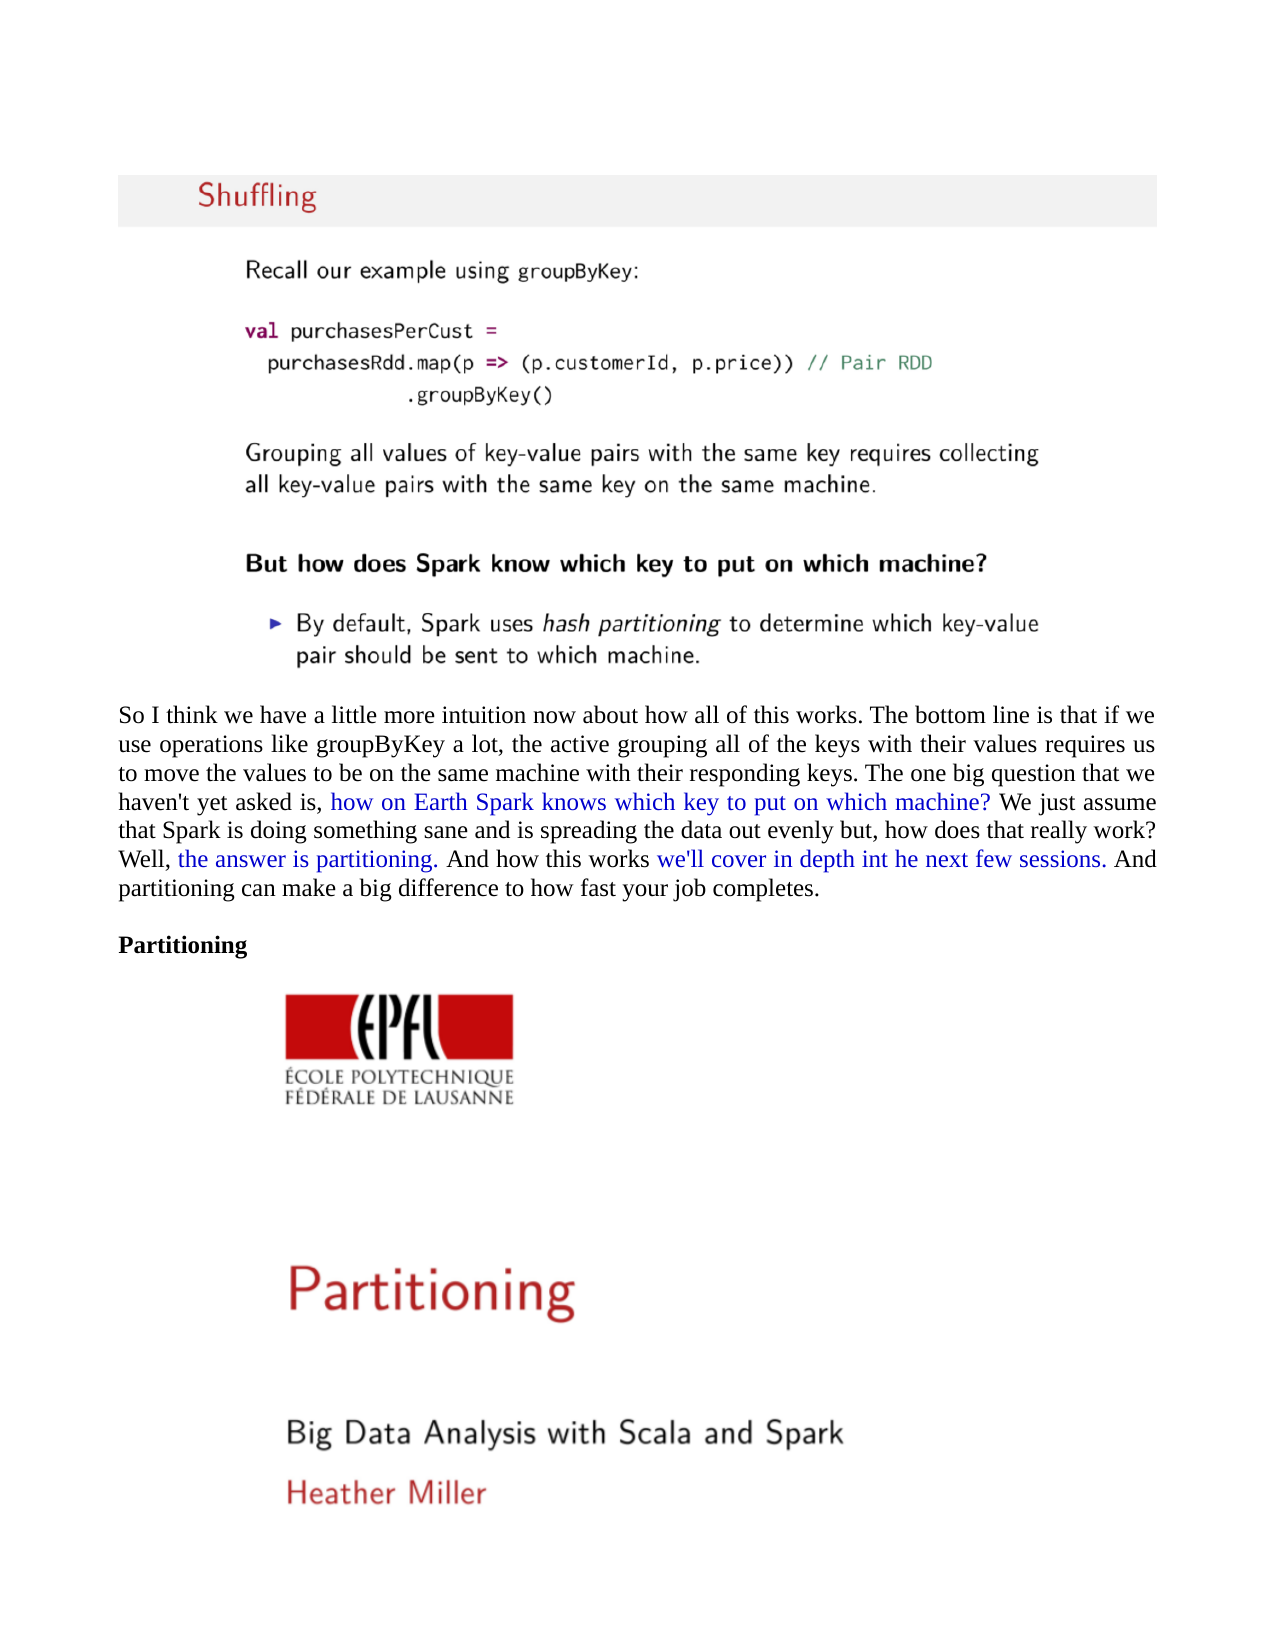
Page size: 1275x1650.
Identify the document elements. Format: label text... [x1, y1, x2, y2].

picture [118, 175, 1157, 672]
text Partitioning [118, 930, 1157, 959]
picture [118, 987, 1157, 1517]
text So I think we have a little more intuition now about how all of this works. The bottom line is that if we use operations like groupByKey a lot, the active grouping all of the keys with their values requires us to move the values to be on the same machine with their responding keys. The one big question that we haven't yet asked is, how on Earth Spark knows which key to put on which machine? We just assume that Spark is doing something sane and is spreading the data out evenly but, how does that really work? Well, the answer is partitioning. And how this works we'll cover in depth int he next few sessions. And partitioning can make a big difference to how fast your job completes. [118, 700, 1157, 902]
